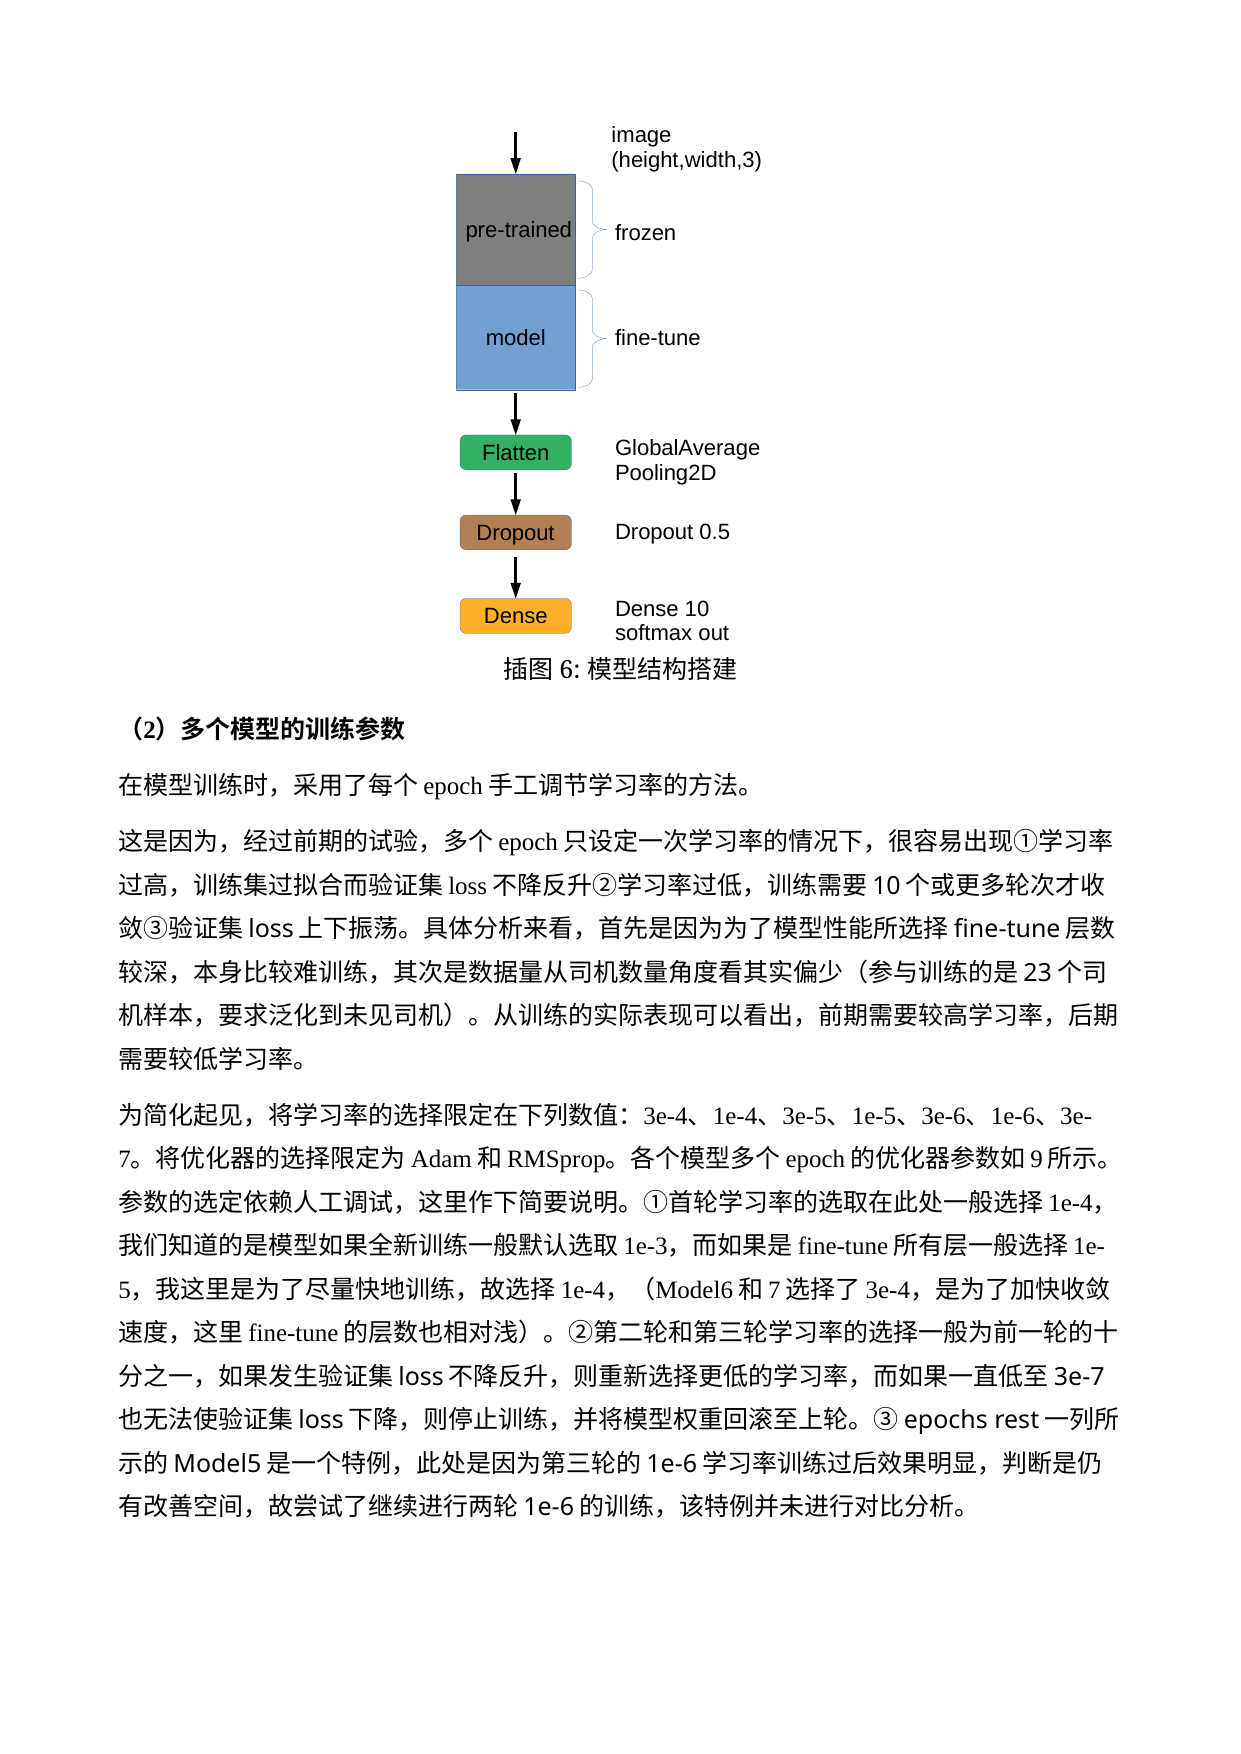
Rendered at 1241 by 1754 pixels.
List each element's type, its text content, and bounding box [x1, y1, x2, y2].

text 在模型训练时，采用了每个epoch手工调节学习率的方法。 [118, 765, 1122, 802]
subtitle （2）多个模型的训练参数 [118, 118, 1122, 746]
text 为简化起见，将学习率的选择限定在下列数值：3e-4、1e-4、3e-5、1e-5、3e-6、1e-6、3e-7。将优化器的选择限定为Adam和RMSprop。各个模型多个epoch的优化器参数如表格 9所示。参数的选定依赖人工调试，这里作下简要说明。①首轮学习率的选取在此处一般选择1e-4，我们知道的是模型如果全新训练一般默认选取1e-3，而如果是fine-tune所有层一般选择1e-5，我这里是为了尽量快地训练，故选择1e-4，（Model6和7选择了3e-4，是为了加快收敛速度，这里fine-tune的层数也相对浅）。②第二轮和第三轮学习率的选择一般为前一轮的十分之一，如果发生验证集loss不降反升，则重新选择更低的学习率，而如果一直低至3e-7也无法使验证集loss下降，则停止训练，并将模型权重回滚至上轮。③epochs rest一列所示的Model5是一个特例，此处是因为第三轮的1e-6学习率训练过后效果明显，判断是仍有改善空间，故尝试了继续进行两轮1e-6的训练，该特例并未进行对比分析。 [118, 1096, 1122, 1523]
text 这是因为，经过前期的试验，多个epoch只设定一次学习率的情况下，很容易出现①学习率过高，训练集过拟合而验证集loss不降反升②学习率过低，训练需要10个或更多轮次才收敛③验证集loss上下振荡。具体分析来看，首先是因为为了模型性能所选择fine-tune层数较深，本身比较难训练，其次是数据量从司机数量角度看其实偏少（参与训练的是23个司机样本，要求泛化到未见司机）。从训练的实际表现可以看出，前期需要较高学习率，后期需要较低学习率。 [118, 822, 1122, 1075]
text 插图 6: 模型结构搭建 [441, 131, 799, 686]
